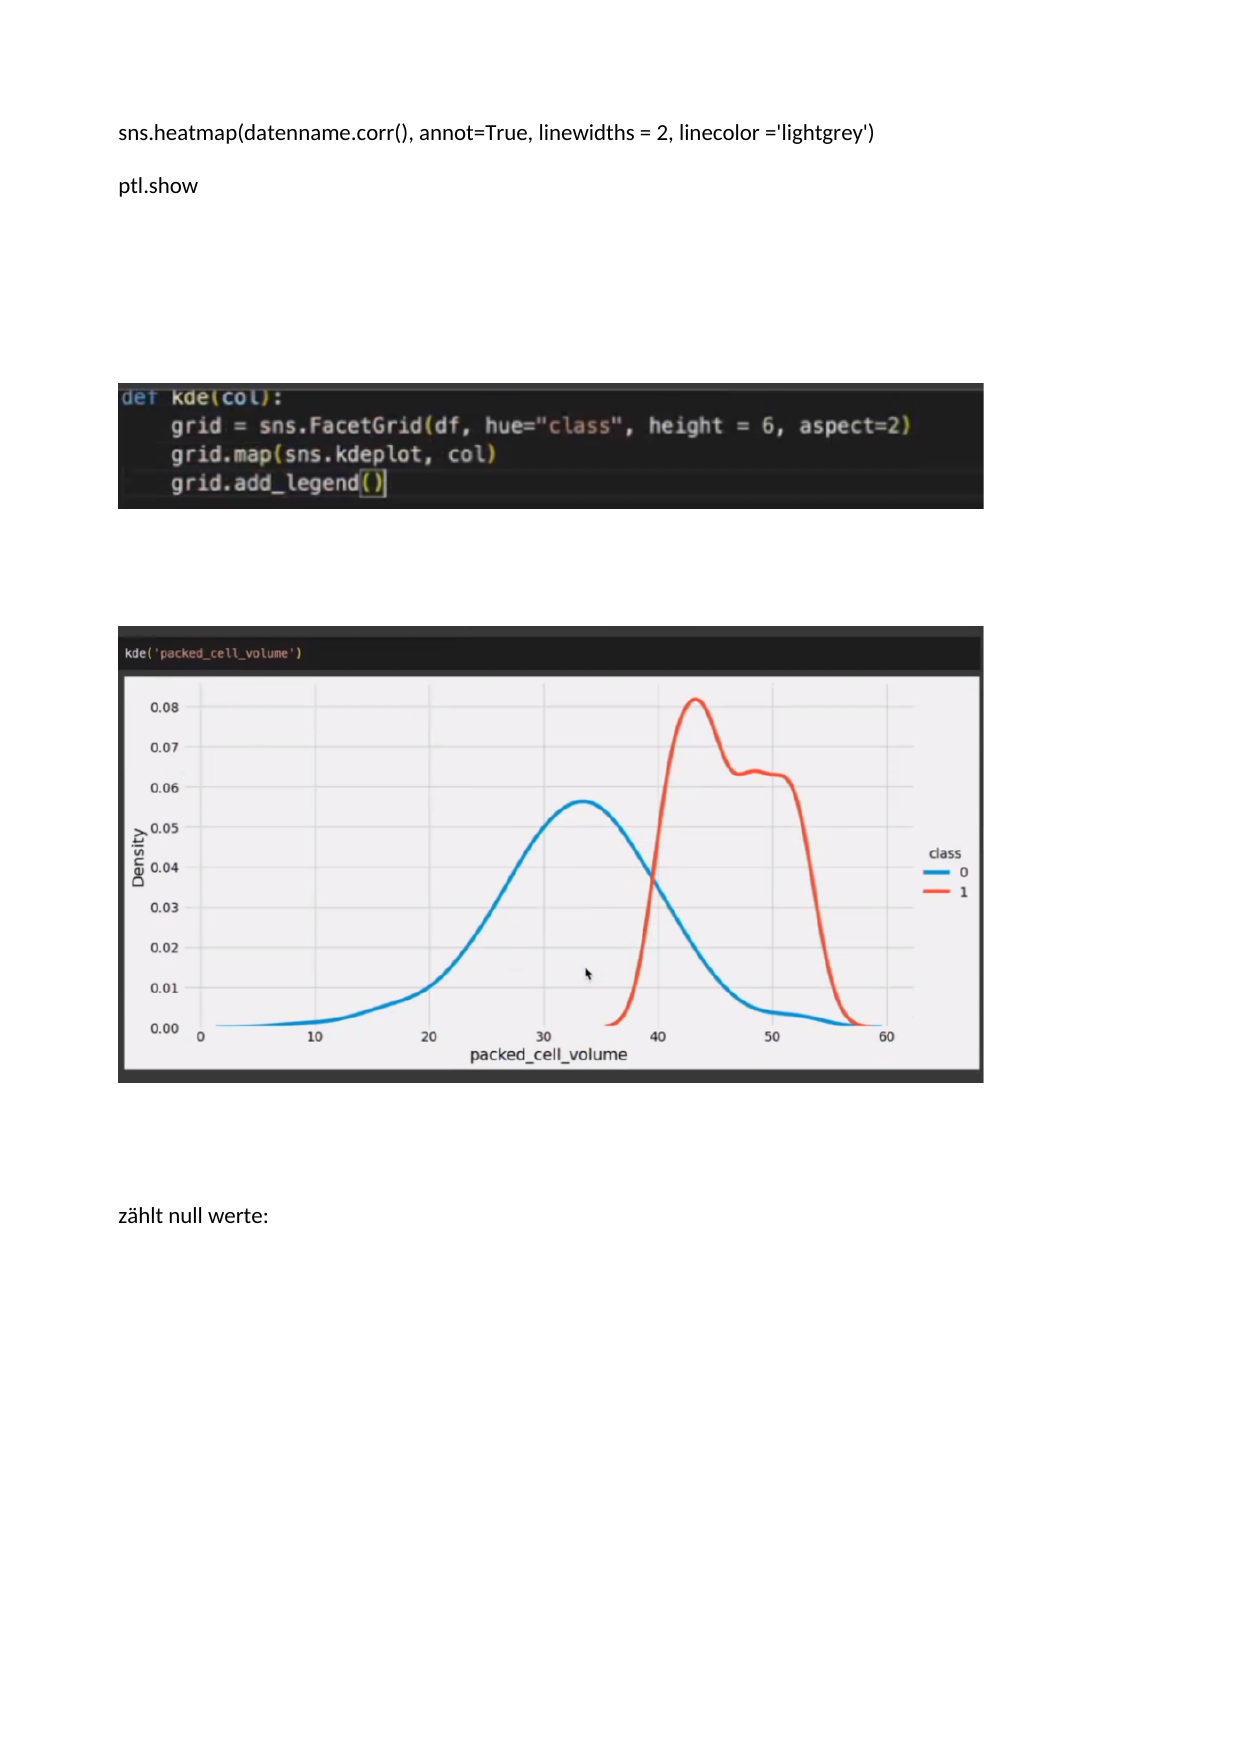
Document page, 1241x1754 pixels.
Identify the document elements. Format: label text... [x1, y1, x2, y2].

text sns.heatmap(datenname.corr(), annot=True, linewidths = 2, linecolor ='lightgrey') [118, 118, 1122, 146]
text zählt null werte: [118, 1202, 1122, 1229]
text ptl.show [118, 171, 1122, 199]
